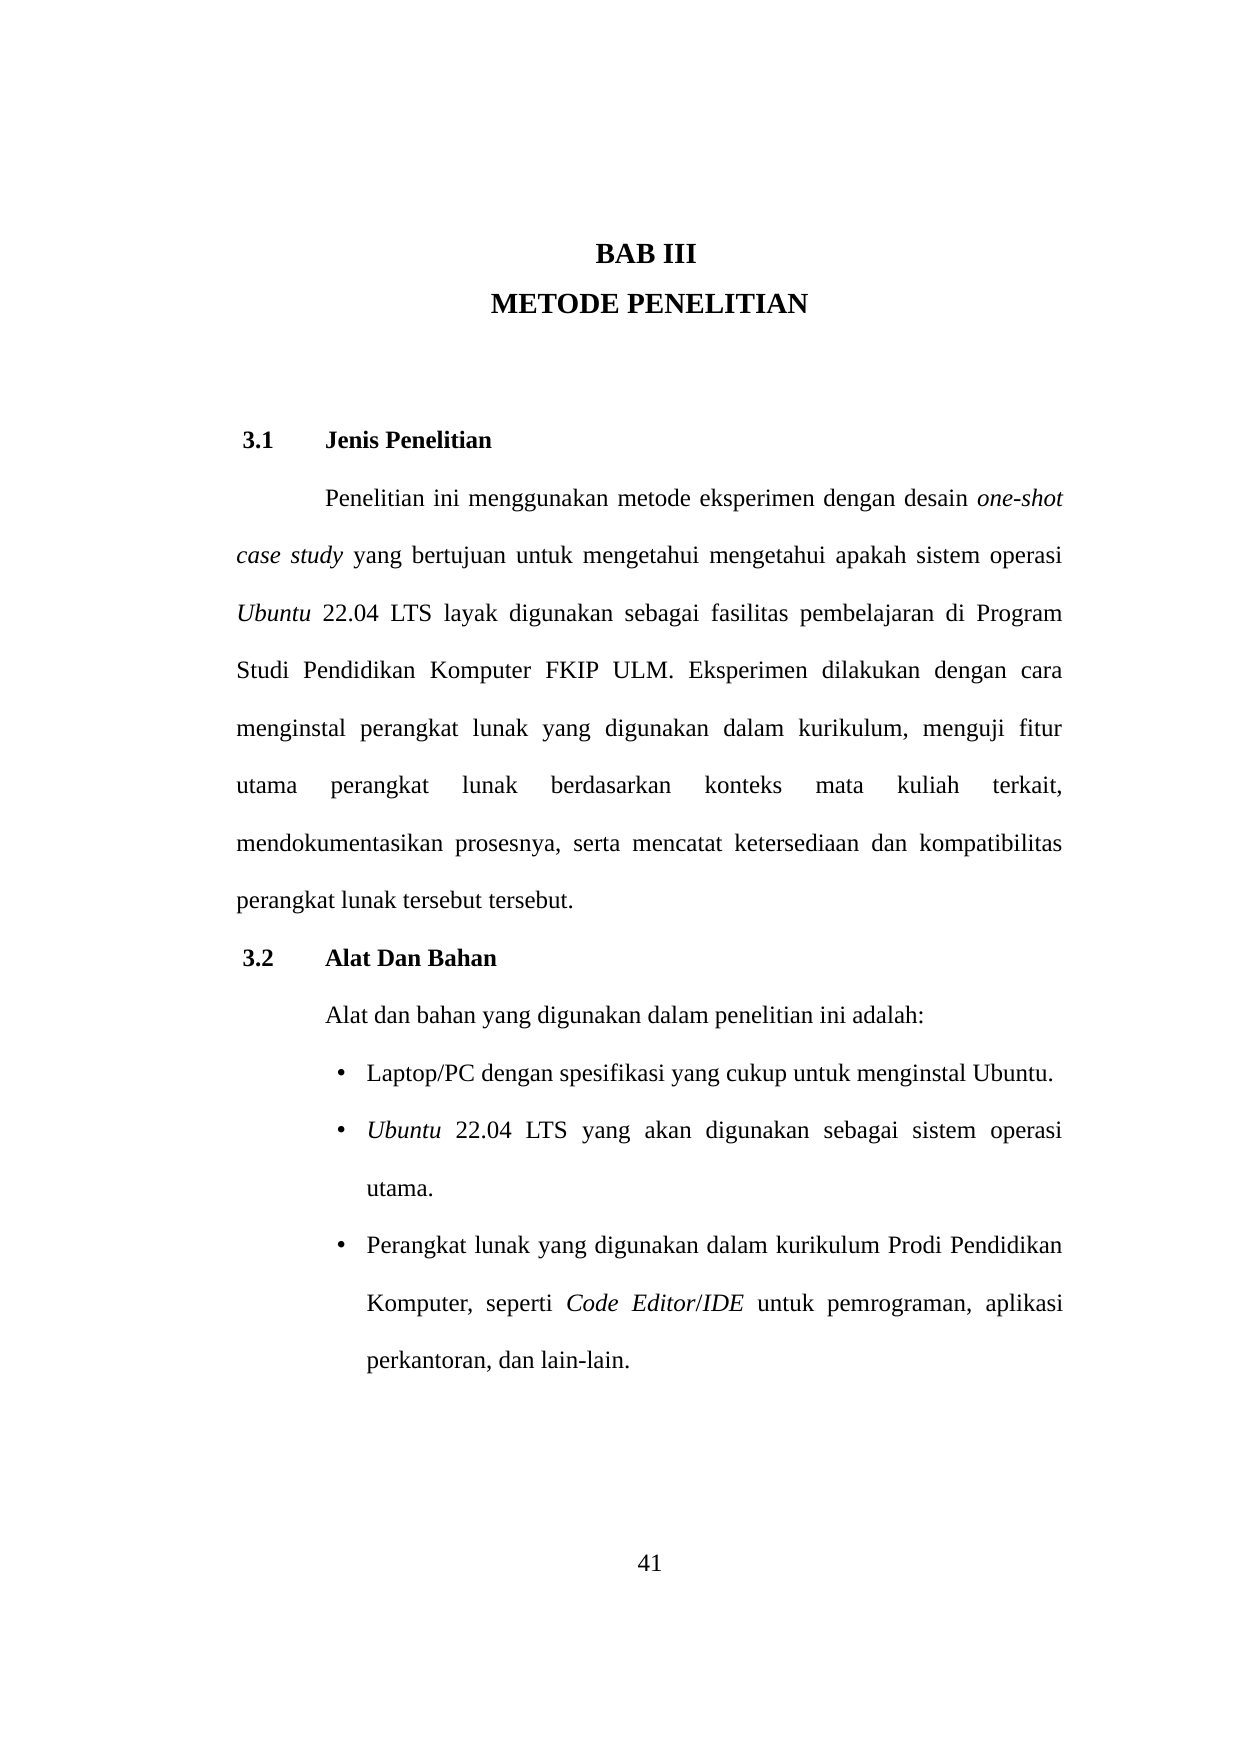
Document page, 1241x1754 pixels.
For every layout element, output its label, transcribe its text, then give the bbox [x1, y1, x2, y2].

text Alat dan bahan yang digunakan dalam penelitian ini adalah: [236, 1000, 1063, 1029]
list Ubuntu 22.04 LTS yang akan digunakan sebagai sistem operasi utama. [337, 1115, 1063, 1202]
subtitle Jenis Penelitian [236, 425, 1063, 454]
subtitle Alat dan Bahan [236, 943, 1063, 972]
text Penelitian ini menggunakan metode eksperimen dengan desain one-shot case study yang bertujuan untuk mengetahui mengetahui apakah sistem operasi Ubuntu 22.04 LTS layak digunakan sebagai fasilitas pembelajaran di Program Studi Pendidikan Komputer FKIP ULM. Eksperimen dilakukan dengan cara menginstal perangkat lunak yang digunakan dalam kurikulum, menguji fitur utama perangkat lunak berdasarkan konteks mata kuliah terkait, mendokumentasikan prosesnya, serta mencatat ketersediaan dan kompatibilitas perangkat lunak tersebut tersebut. [236, 483, 1063, 914]
list Laptop/PC dengan spesifikasi yang cukup untuk menginstal Ubuntu. [337, 1058, 1063, 1087]
list Perangkat lunak yang digunakan dalam kurikulum Prodi Pendidikan Komputer, seperti Code Editor/IDE untuk pemrograman, aplikasi perkantoran, dan lain-lain. [337, 1230, 1063, 1374]
subtitle METODE PENELITIAN [236, 236, 1063, 320]
